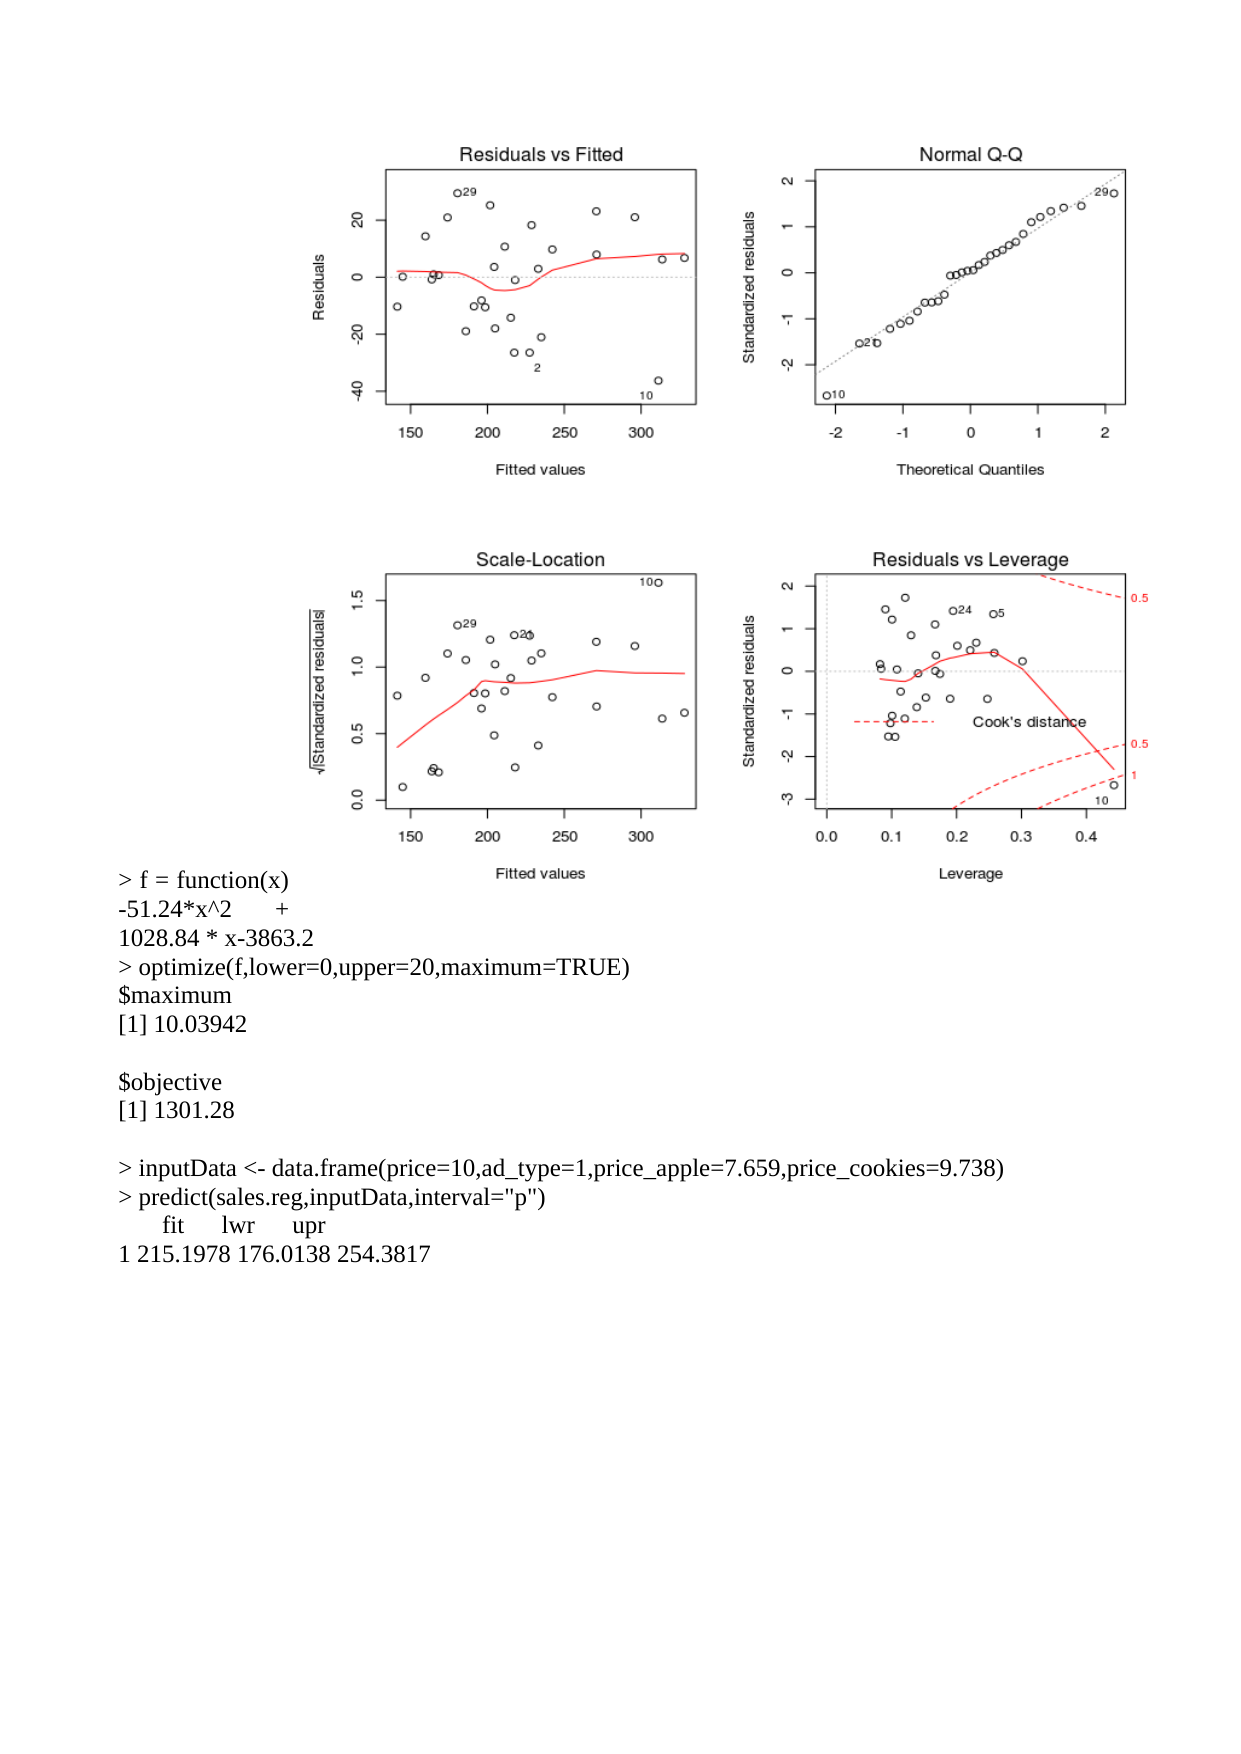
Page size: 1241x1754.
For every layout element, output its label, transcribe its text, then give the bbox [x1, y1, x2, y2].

text > optimize(f,lower=0,upper=20,maximum=TRUE) [118, 952, 1122, 981]
text [1] 10.03942 [118, 1009, 1122, 1038]
text fit lwr upr [118, 1211, 1122, 1239]
text [1] 1301.28 [118, 1096, 1122, 1124]
text $objective [118, 1067, 1122, 1096]
text > predict(sales.reg,inputData,interval="p") [118, 1182, 1122, 1211]
text 1 215.1978 176.0138 254.3817 [118, 1239, 1122, 1268]
text > f = function(x) -51.24*x^2 + 1028.84 * x-3863.2 [118, 866, 1122, 952]
text > inputData <- data.frame(price=10,ad_type=1,price_apple=7.659,price_cookies=9.738) [118, 1153, 1122, 1182]
picture [307, 118, 1166, 903]
text $maximum [118, 981, 1122, 1009]
